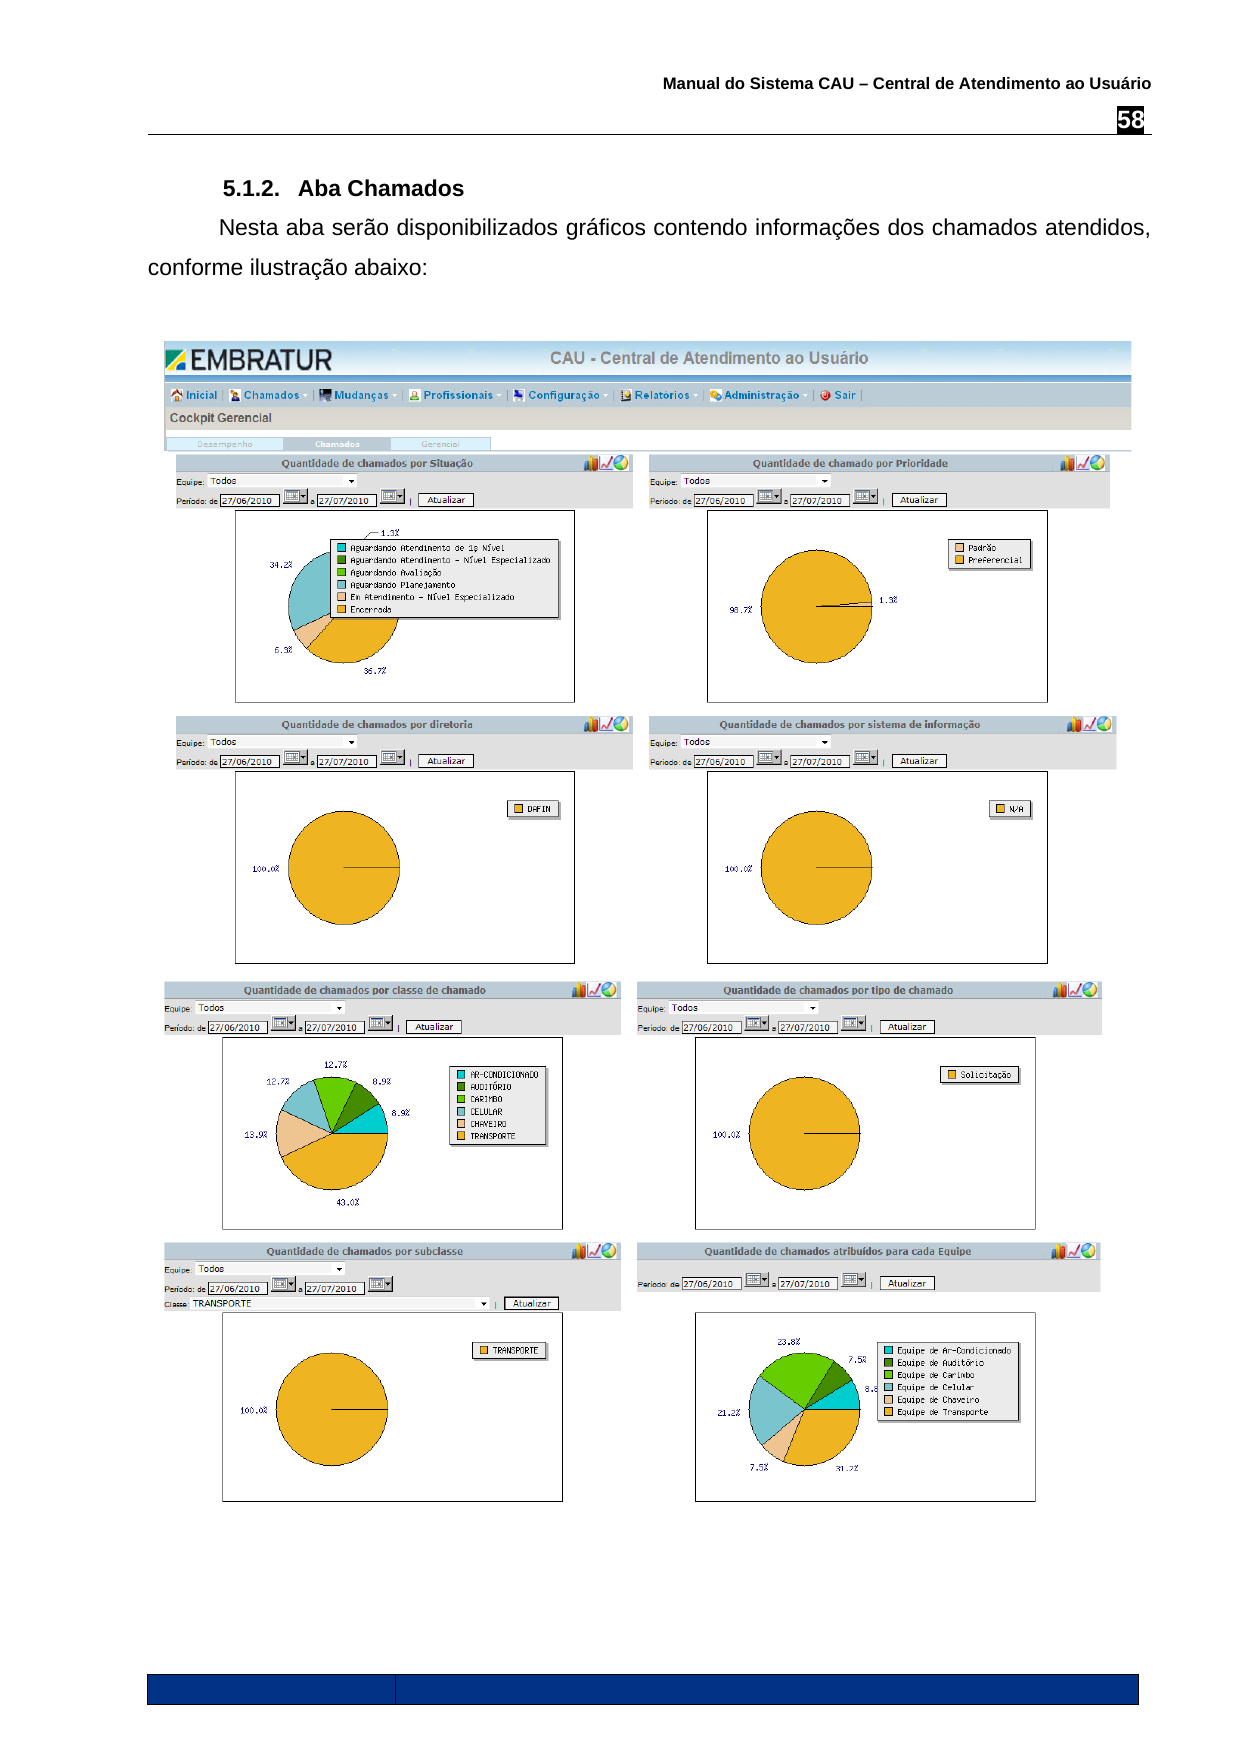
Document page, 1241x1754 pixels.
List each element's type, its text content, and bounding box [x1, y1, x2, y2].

picture [164, 341, 1132, 1534]
list Aba Chamados [223, 175, 1152, 201]
text Nesta aba serão disponibilizados gráficos contendo informações dos chamados atendidos, conforme ilustração abaixo: [148, 214, 1152, 280]
